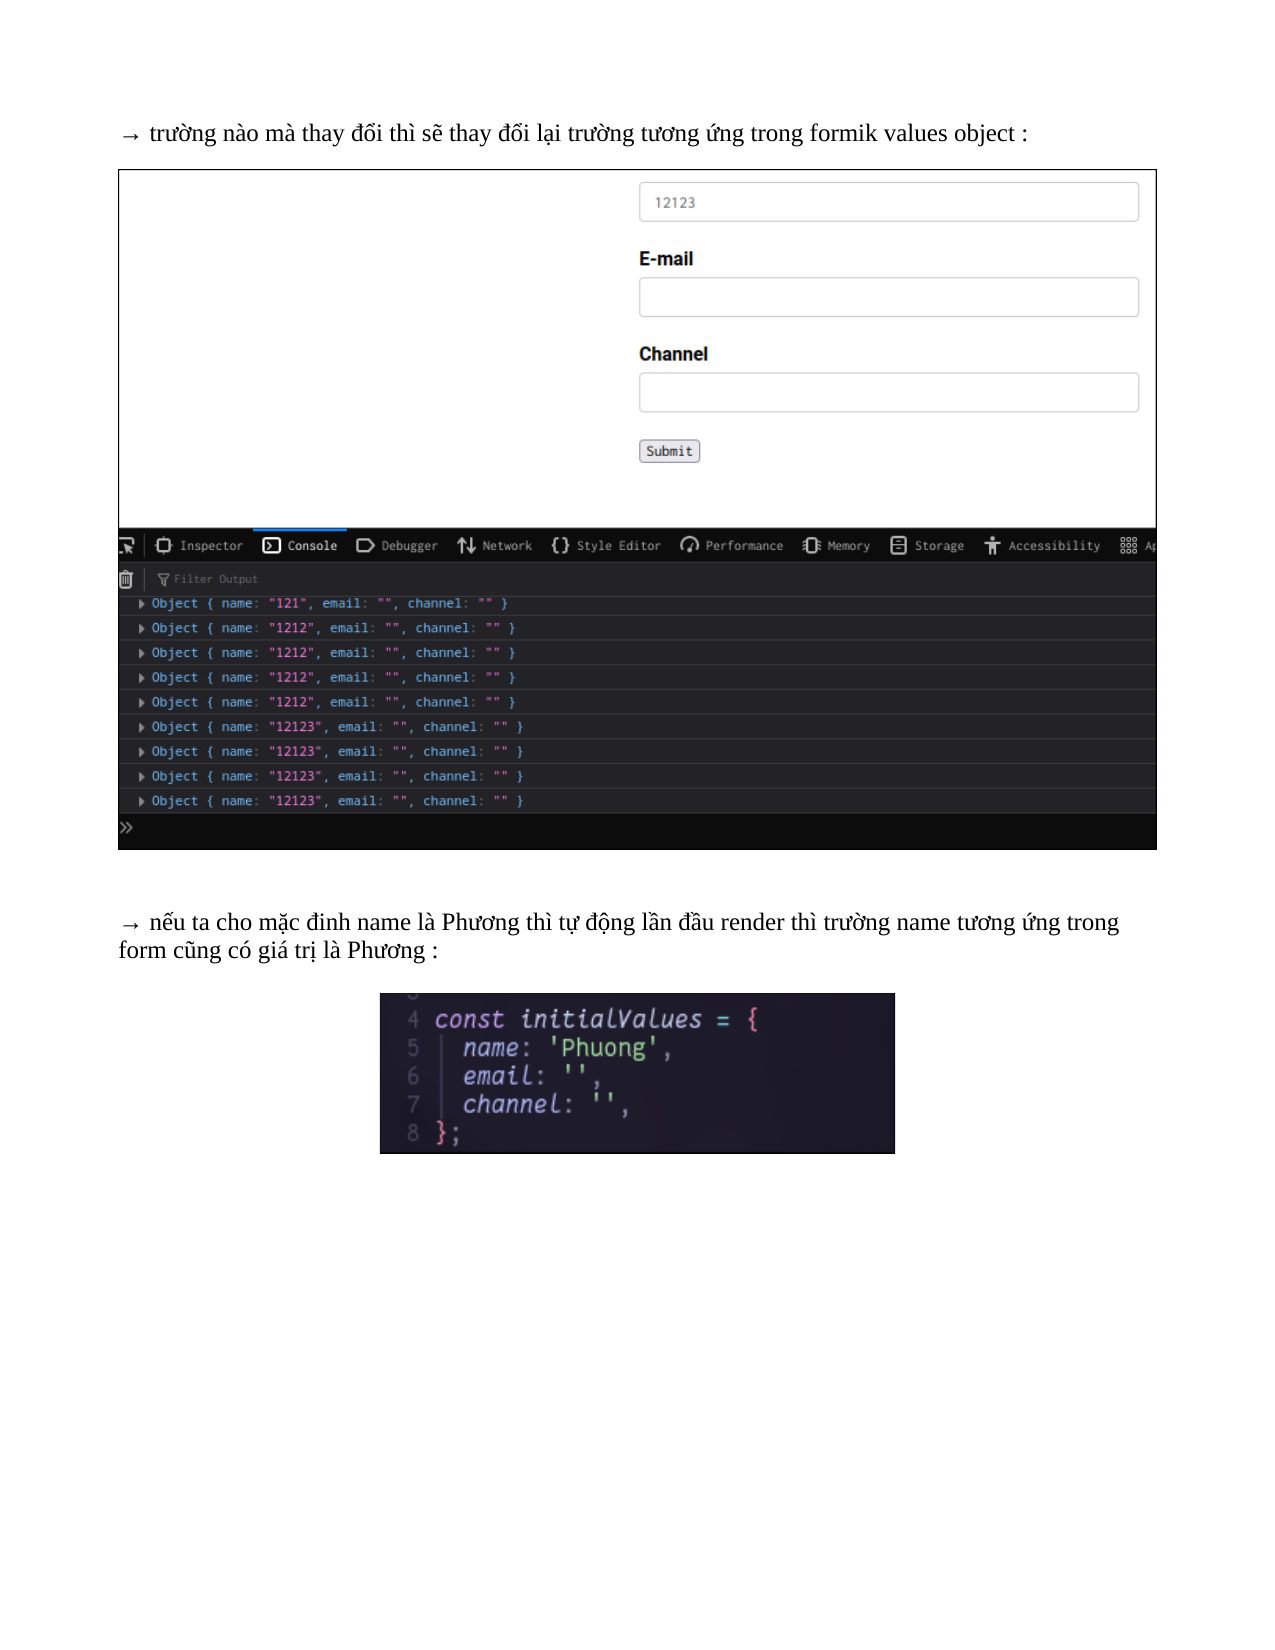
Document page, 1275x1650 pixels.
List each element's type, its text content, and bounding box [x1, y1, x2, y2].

text → trường nào mà thay đổi thì sẽ thay đổi lại trường tương ứng trong formik values object : [118, 118, 1157, 147]
picture [118, 169, 1157, 850]
text → nếu ta cho mặc đinh name là Phương thì tự động lần đầu render thì trường name tương ứng trong form cũng có giá trị là Phương : [118, 907, 1157, 964]
picture [379, 993, 896, 1154]
